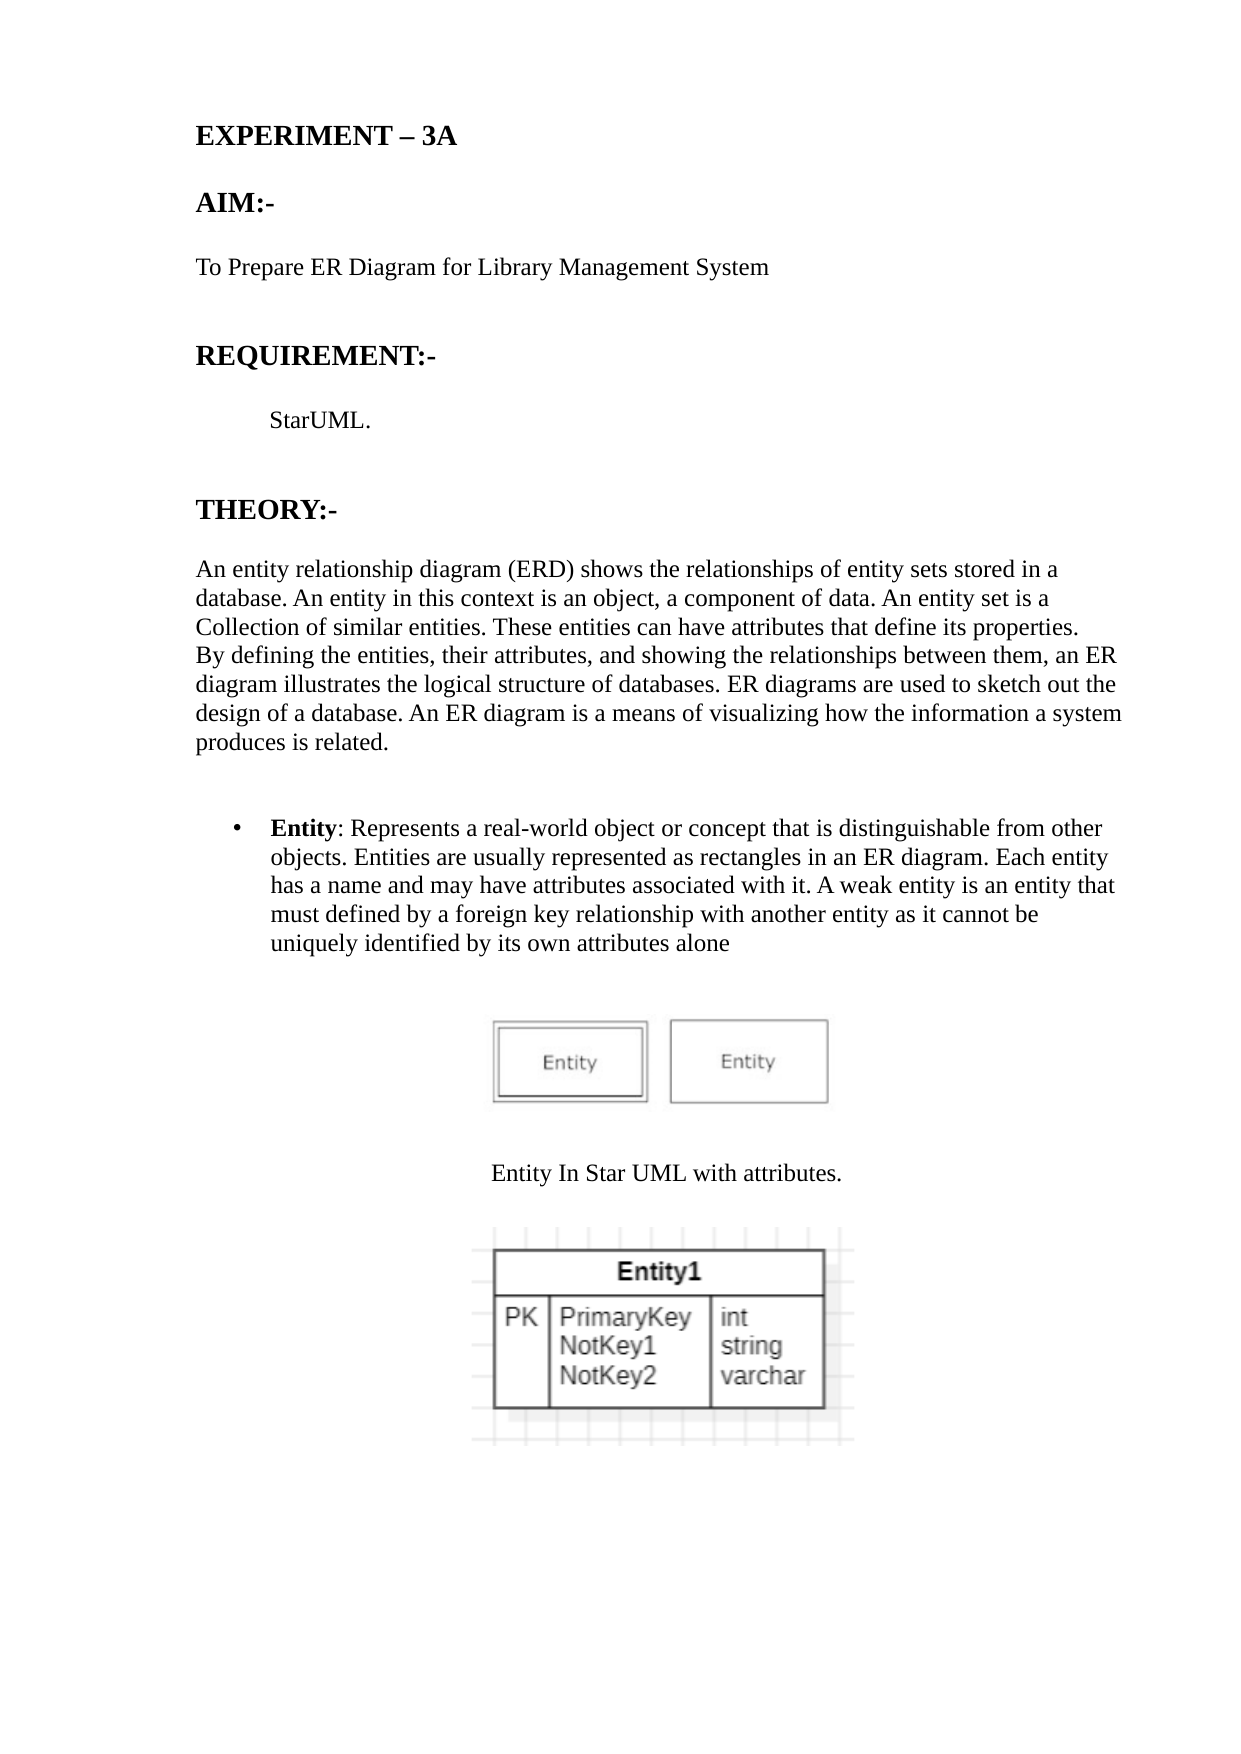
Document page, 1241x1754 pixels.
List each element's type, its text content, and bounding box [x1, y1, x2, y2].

text To Prepare ER Diagram for Library Management System [195, 252, 1123, 281]
text AIM:- [195, 185, 1123, 219]
text StarUML. [195, 406, 1123, 434]
text EXPERIMENT – 3A [195, 118, 1123, 152]
text An entity relationship diagram (ERD) shows the relationships of entity sets stored in a [195, 554, 1123, 583]
text REQUIREMENT:- [195, 338, 1123, 372]
text By defining the entities, their attributes, and showing the relationships between them, an ER diagram illustrates the logical structure of databases. ER diagrams are used to sketch out the design of a database. An ER diagram is a means of visualizing how the information a system produces is related. [195, 640, 1123, 755]
text THEORY:- [195, 492, 1123, 525]
text Entity In Star UML with attributes. [195, 1158, 1123, 1187]
text database. An entity in this context is an object, a component of data. An entity set is a [195, 583, 1123, 612]
picture [475, 1014, 844, 1115]
text Collection of similar entities. These entities can have attributes that define its properties. [195, 612, 1123, 640]
list Entity: Represents a real-world object or concept that is distinguishable from other objects. Entities are usually represented as rectangles in an ER diagram. Each entity has a name and may have attributes associated with it. A weak entity is an entity that must defined by a foreign key relationship with another entity as it cannot be uniquely identified by its own attributes alone [233, 813, 1123, 957]
picture [471, 1227, 855, 1446]
